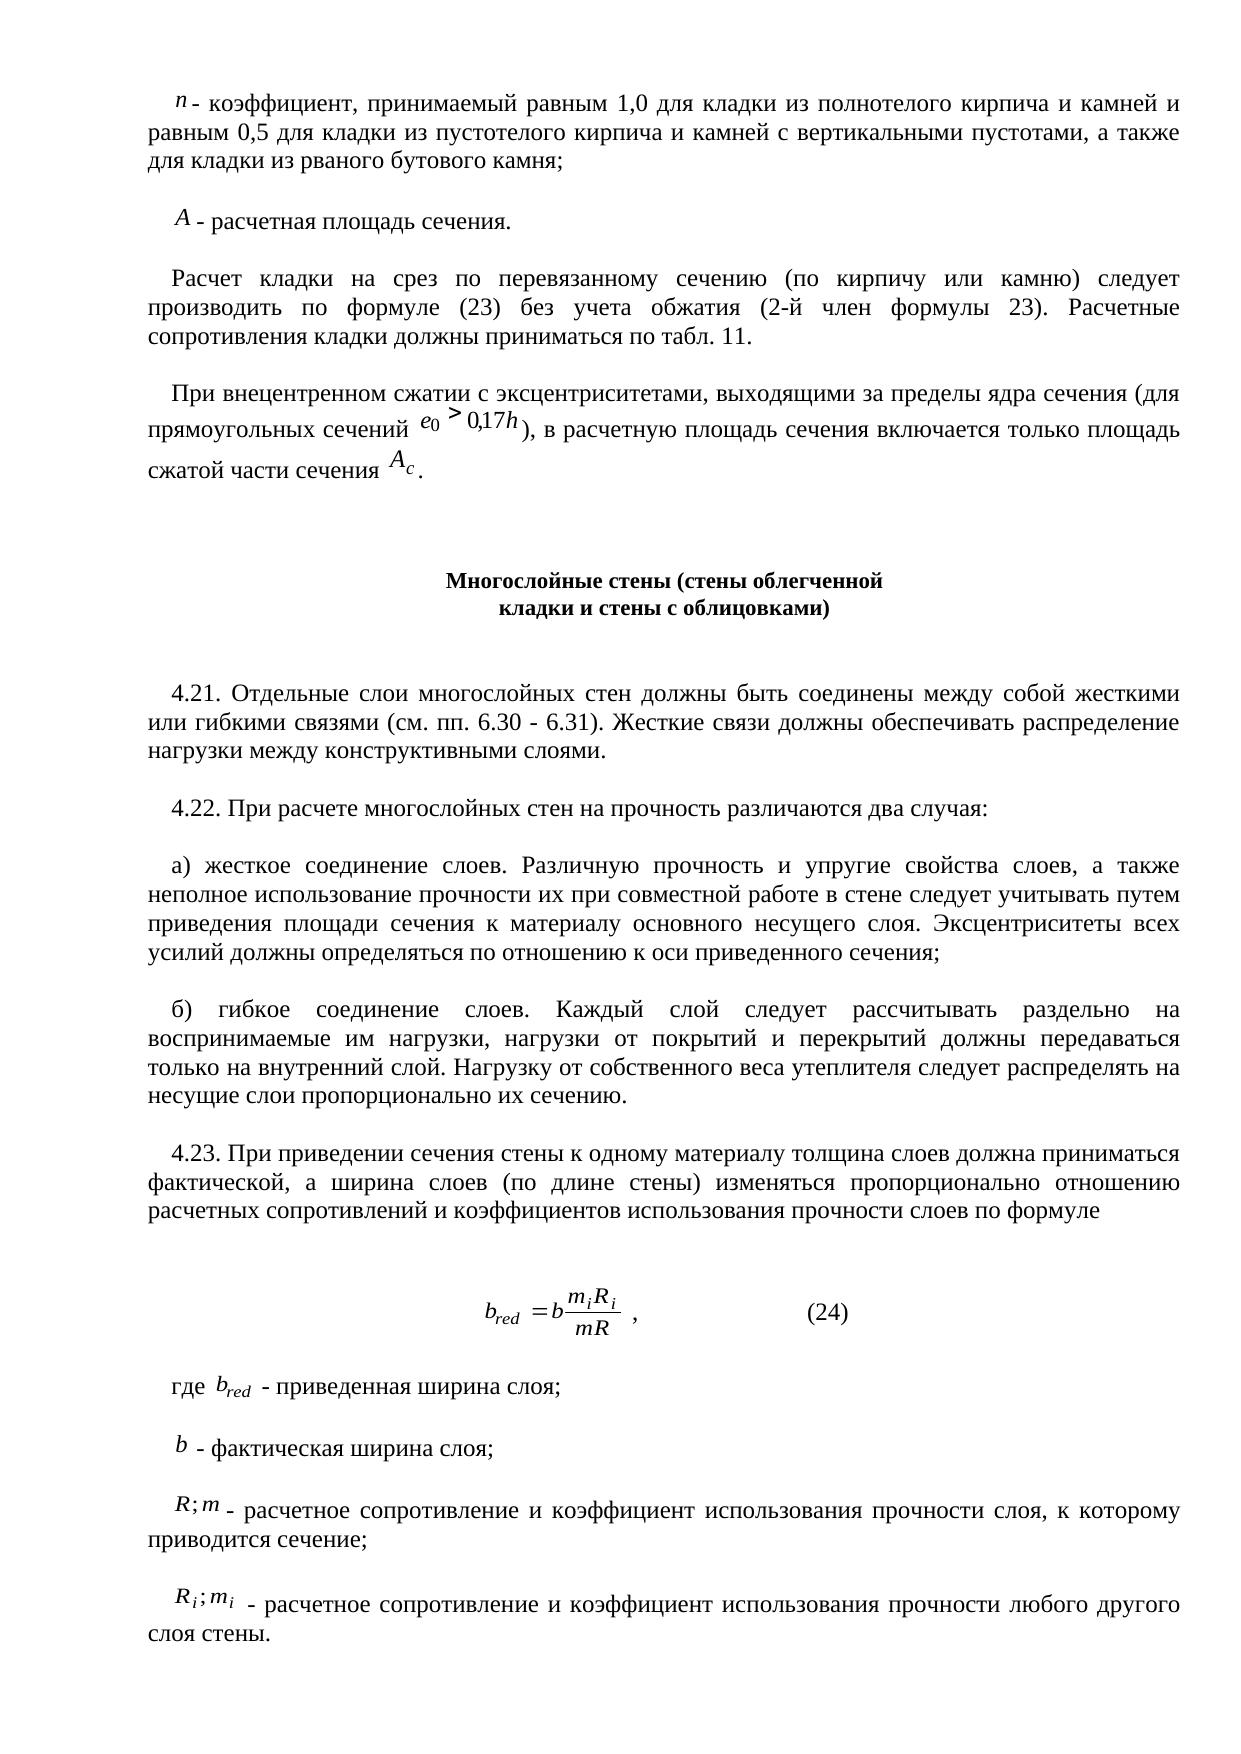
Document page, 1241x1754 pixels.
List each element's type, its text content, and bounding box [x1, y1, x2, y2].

text - фактическая ширина слоя; [148, 1430, 1181, 1462]
text Расчет кладки на срез по перевязанному сечению (по кирпичу или камню) следует производить по формуле (23) без учета обжатия (2-й член формулы 23). Расчетные сопротивления кладки должны приниматься по табл. 11. [148, 263, 1181, 350]
text 4.21. Отдельные слои многослойных стен должны быть соединены между собой жесткими или гибкими связями (см. пп. 6.30 - 6.31). Жесткие связи должны обеспечивать распределение нагрузки между конструктивными слоями. [148, 678, 1181, 764]
text где - приведенная ширина слоя; [148, 1370, 1181, 1401]
text - расчетная площадь сечения. [148, 203, 1181, 235]
text 4.22. При расчете многослойных стен на прочность различаются два случая: [148, 793, 1181, 822]
text 4.23. При приведении сечения стены к одному материалу толщина слоев должна приниматься фактической, а ширина слоев (по длине стены) изменяться пропорционально отношению расчетных сопротивлений и коэффициентов использования прочности слоев по формуле [148, 1138, 1181, 1224]
subtitle кладки и стены с облицовками) [148, 594, 1181, 620]
subtitle Многослойные стены (стены облегченной [148, 568, 1181, 594]
text а) жесткое соединение слоев. Различную прочность и упругие свойства слоев, а также неполное использование прочности их при совместной работе в стене следует учитывать путем приведения площади сечения к материалу основного несущего слоя. Эксцентриситеты всех усилий должны определяться по отношению к оси приведенного сечения; [148, 850, 1181, 965]
text - расчетное сопротивление и коэффициент использования прочности любого другого слоя стены. [148, 1581, 1181, 1647]
text - коэффициент, принимаемый равным 1,0 для кладки из полнотелого кирпича и камней и равным 0,5 для кладки из пустотелого кирпича и камней с вертикальными пустотами, а также для кладки из рваного бутового камня; [148, 88, 1181, 174]
text - расчетное сопротивление и коэффициент использования прочности слоя, к которому приводится сечение; [148, 1490, 1181, 1553]
text При внецентренном сжатии с эксцентриситетами, выходящими за пределы ядра сечения (для прямоугольных сечений ), в расчетную площадь сечения включается только площадь сжатой части сечения . [148, 378, 1181, 484]
text , (24) [148, 1282, 1181, 1341]
text б) гибкое соединение слоев. Каждый слой следует рассчитывать раздельно на воспринимаемые им нагрузки, нагрузки от покрытий и перекрытий должны передаваться только на внутренний слой. Нагрузку от собственного веса утеплителя следует распределять на несущие слои пропорционально их сечению. [148, 994, 1181, 1109]
